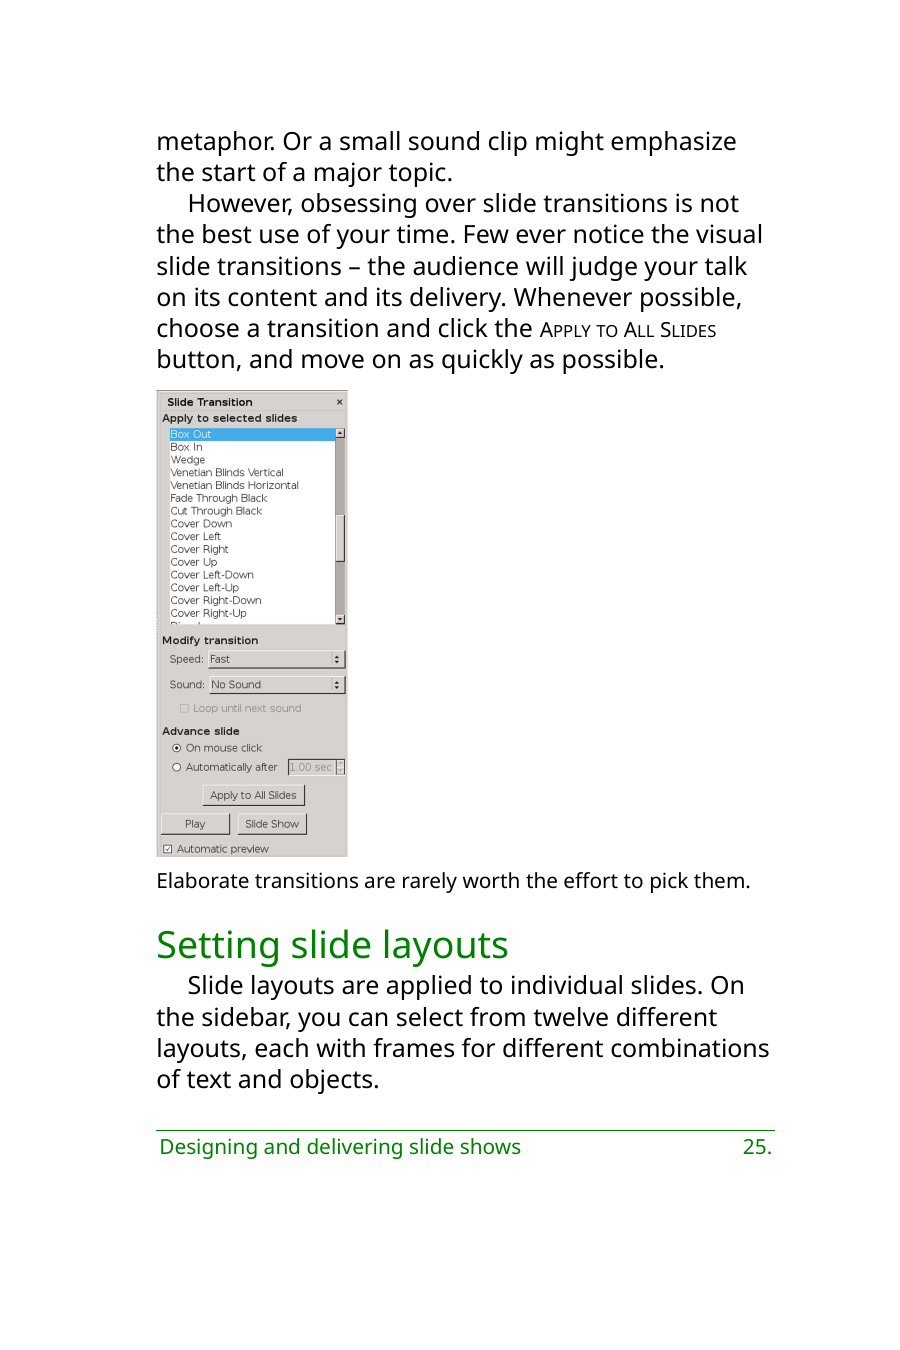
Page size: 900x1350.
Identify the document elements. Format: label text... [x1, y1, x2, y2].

subtitle Setting slide layouts [156, 919, 775, 970]
text metaphor. Or a small sound clip might emphasize the start of a major topic. [156, 125, 775, 187]
table_cell Elaborate transitions are rarely worth the effort to pick them. [156, 859, 775, 894]
picture [156, 390, 348, 857]
text Slide layouts are applied to individual slides. On the sidebar, you can select from twelve different layouts, each with frames for different combinations of text and objects. [156, 970, 775, 1095]
text However, obsessing over slide transitions is not the best use of your time. Few ever notice the visual slide transitions – the audience will judge your talk on its content and its delivery. Whenever possible, choose a transition and click the Apply to All Slides button, and move on as quickly as possible. [156, 187, 775, 375]
table_header [156, 391, 775, 859]
